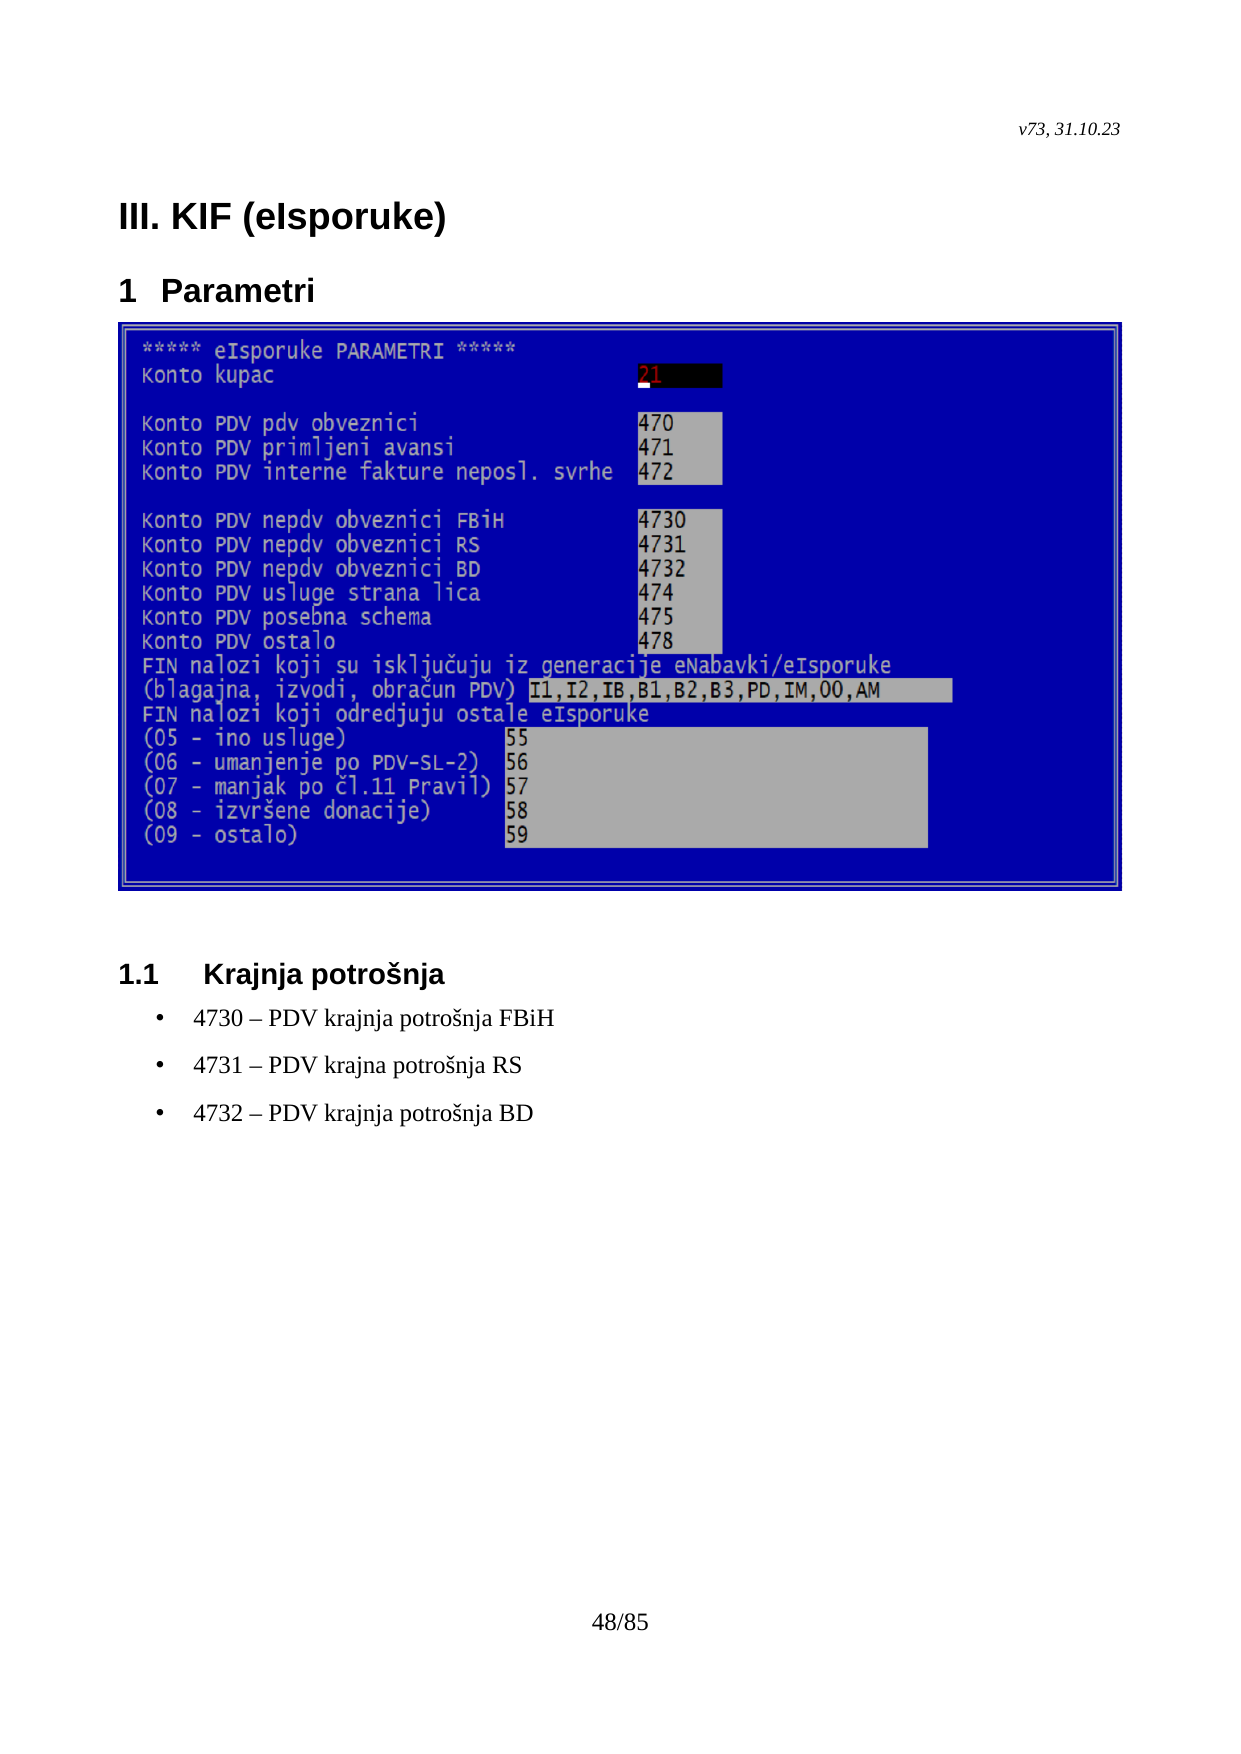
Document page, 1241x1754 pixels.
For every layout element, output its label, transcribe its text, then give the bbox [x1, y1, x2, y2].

subtitle Krajnja potrošnja [118, 957, 1122, 991]
list 4731 – PDV krajna potrošnja RS [156, 1051, 1122, 1079]
list 4732 – PDV krajnja potrošnja BD [156, 1098, 1122, 1127]
list 4730 – PDV krajnja potrošnja FBiH [156, 1003, 1122, 1032]
picture [118, 322, 1123, 891]
subtitle III. KIF (eIsporuke) [118, 194, 1122, 238]
subtitle Parametri [118, 271, 1122, 310]
